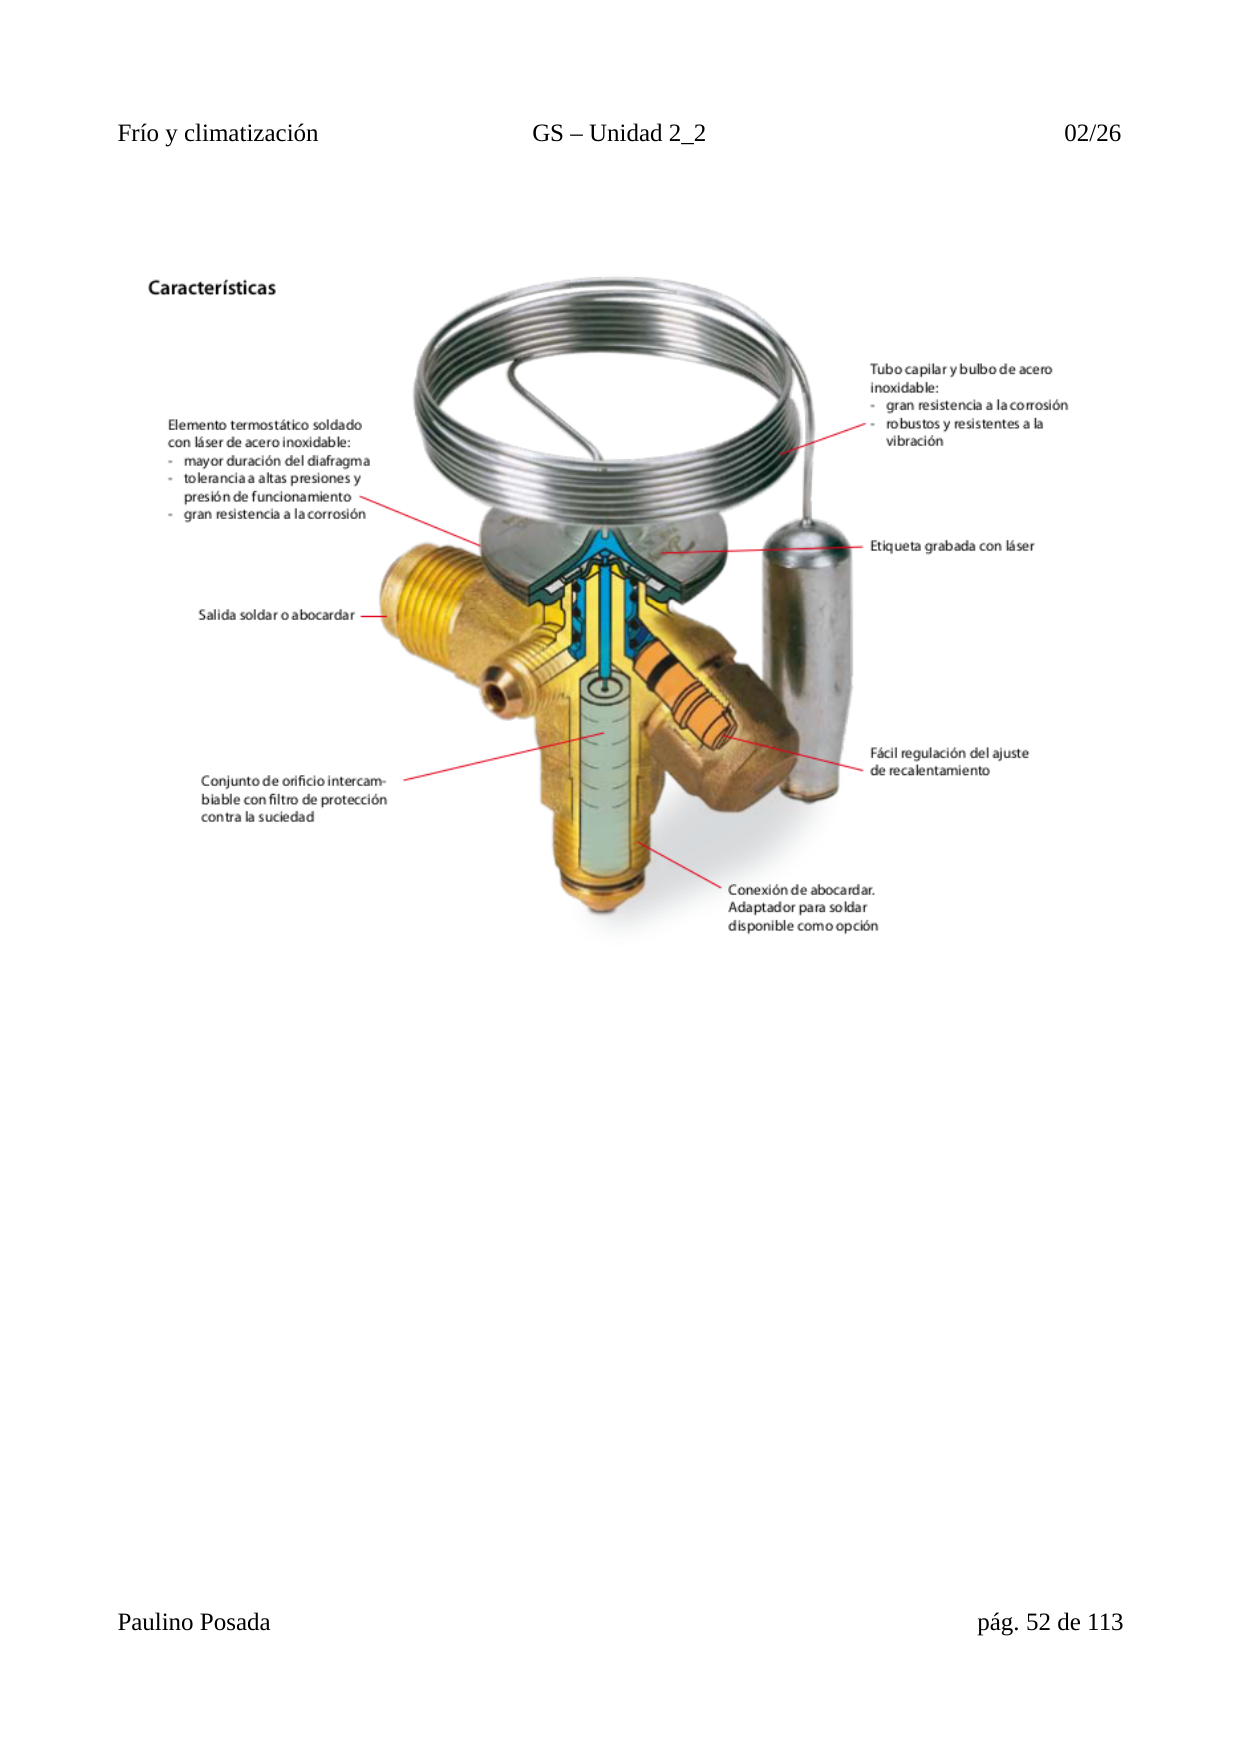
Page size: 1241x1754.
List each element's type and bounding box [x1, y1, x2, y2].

picture [131, 252, 1136, 964]
